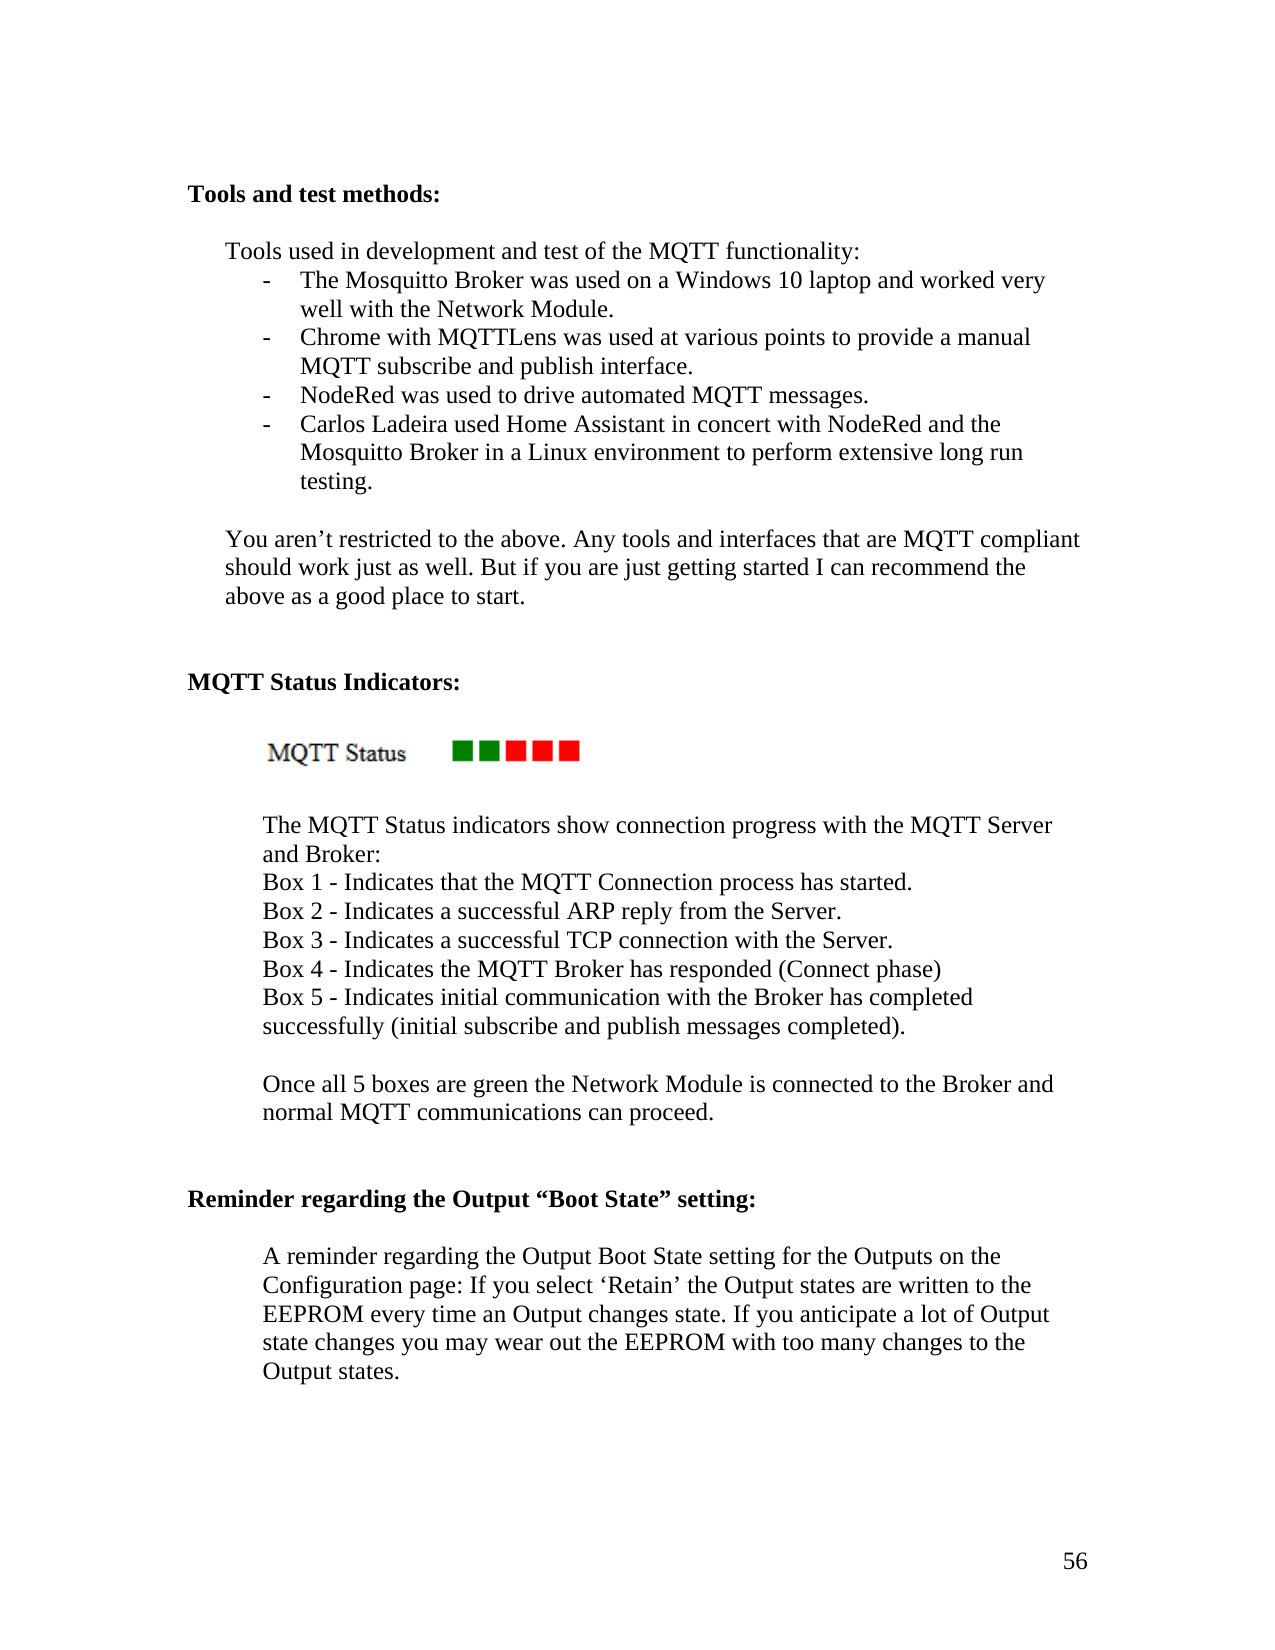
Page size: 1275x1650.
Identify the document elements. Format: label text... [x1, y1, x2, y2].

list Chrome with MQTTLens was used at various points to provide a manual MQTT subscribe and publish interface. [262, 322, 1087, 380]
text Box 1 - Indicates that the MQTT Connection process has started. [262, 867, 1087, 896]
list NodeRed was used to drive automated MQTT messages. [262, 380, 1087, 409]
text MQTT Status Indicators: [187, 667, 1087, 696]
text Box 5 - Indicates initial communication with the Broker has completed successfully (initial subscribe and publish messages completed). [262, 982, 1087, 1040]
list Carlos Ladeira used Home Assistant in concert with NodeRed and the Mosquitto Broker in a Linux environment to perform extensive long run testing. [262, 409, 1087, 495]
text Tools and test methods: [187, 179, 1087, 207]
text A reminder regarding the Output Boot State setting for the Outputs on the Configuration page: If you select ‘Retain’ the Output states are written to the EEPROM every time an Output changes state. If you anticipate a lot of Output state changes you may wear out the EEPROM with too many changes to the Output states. [262, 1241, 1087, 1385]
text The MQTT Status indicators show connection progress with the MQTT Server and Broker: [262, 810, 1087, 867]
text Box 2 - Indicates a successful ARP reply from the Server. [262, 896, 1087, 925]
text You aren’t restricted to the above. Any tools and interfaces that are MQTT compliant should work just as well. But if you are just getting started I can recommend the above as a good place to start. [225, 524, 1087, 610]
list The Mosquitto Broker was used on a Windows 10 laptop and worked very well with the Network Module. [262, 265, 1087, 322]
text Box 3 - Indicates a successful TCP connection with the Server. [262, 925, 1087, 954]
text Reminder regarding the Output “Boot State” setting: [187, 1184, 1087, 1212]
text Once all 5 boxes are green the Network Module is connected to the Broker and normal MQTT communications can proceed. [262, 1069, 1087, 1126]
text Box 4 - Indicates the MQTT Broker has responded (Connect phase) [262, 954, 1087, 982]
text Tools used in development and test of the MQTT functionality: [225, 236, 1087, 265]
picture [262, 725, 600, 782]
